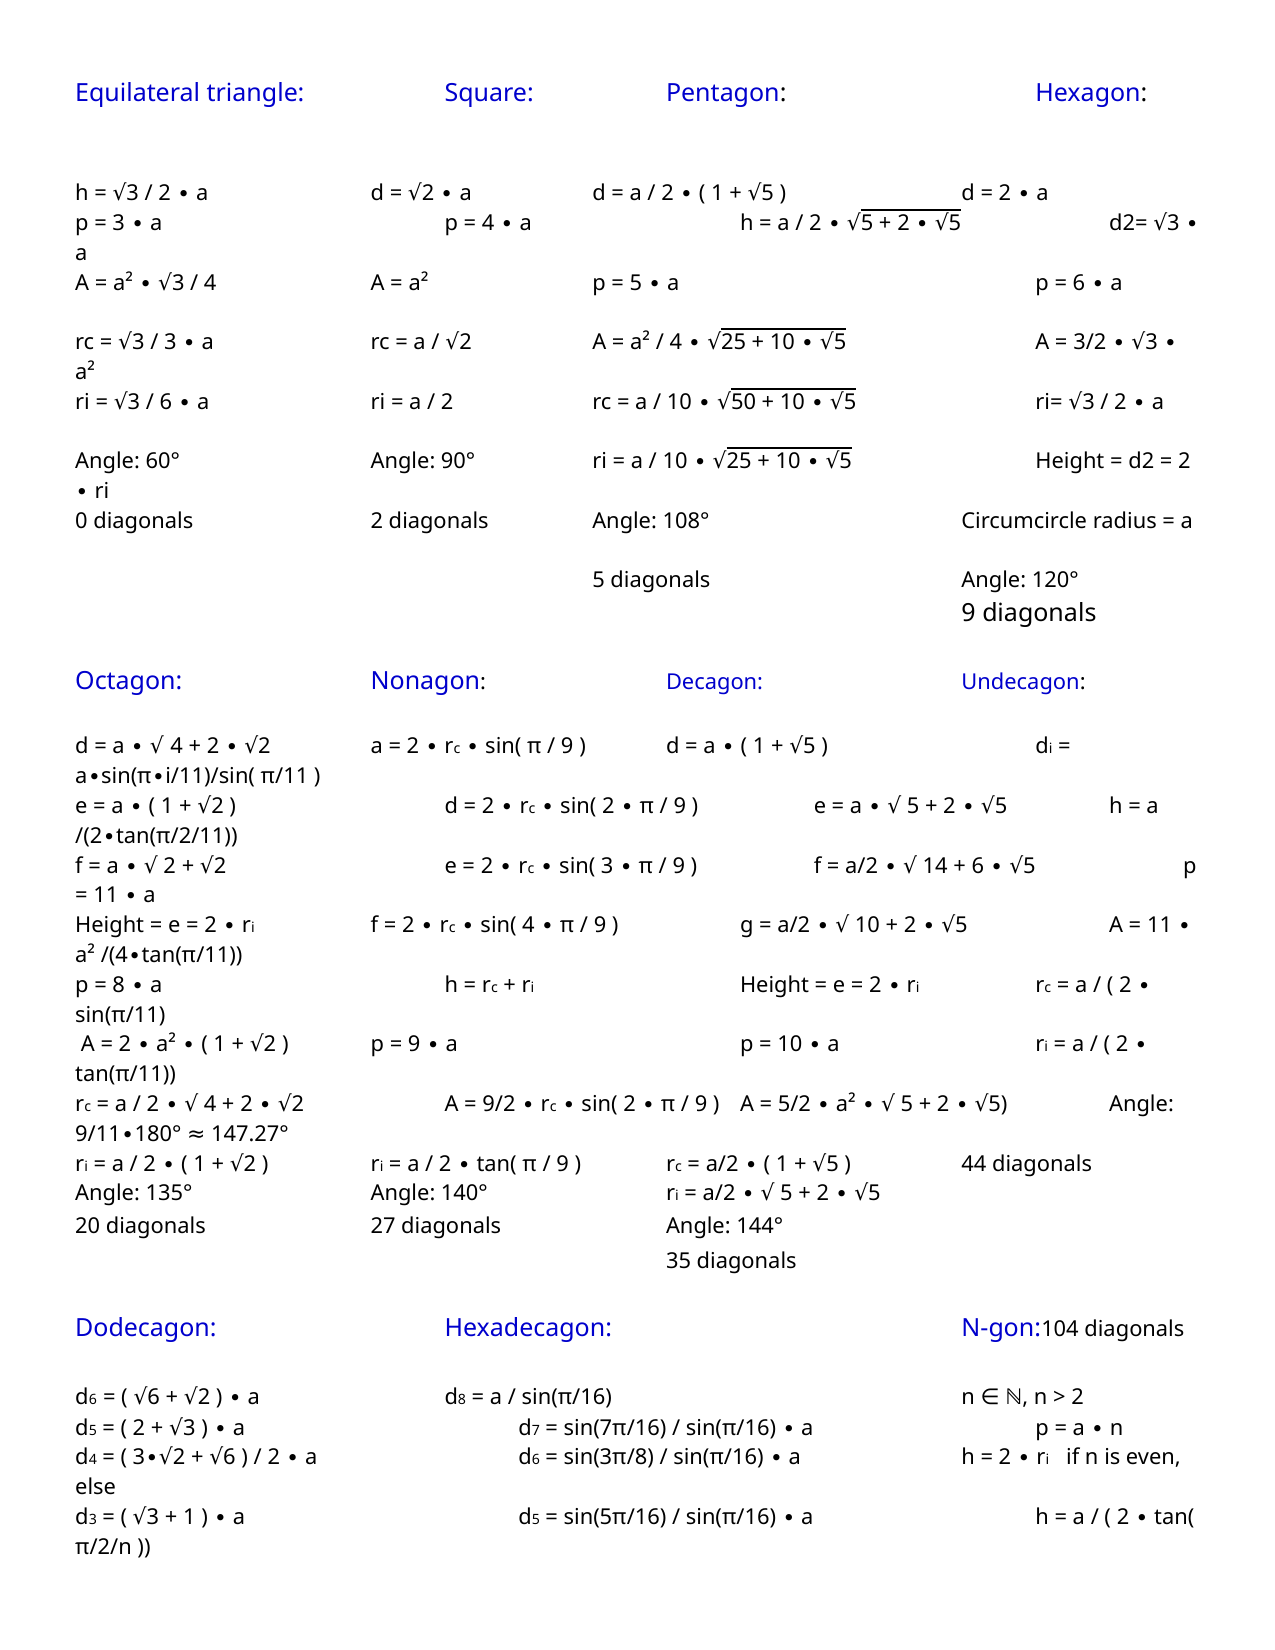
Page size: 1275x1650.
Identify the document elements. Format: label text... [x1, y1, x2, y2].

text Octagon: Nonagon: Decagon: Undecagon: [75, 662, 1200, 696]
text Dodecagon: Hexadecagon: N-gon:104 diagonals d6 = ( √6 + √2 ) ∙ a d8 = a / sin(π/16) n ∈ ℕ, n > 2 [75, 1275, 1200, 1412]
text Angle: 135° Angle: 140° ri = a/2 ∙ √ 5 + 2 ∙ √5 20 diagonals 27 diagonals Angle: 144° 35 diagonals [75, 1177, 1200, 1275]
text h = √3 / 2 ∙ a d = √2 ∙ a d = a / 2 ∙ ( 1 + √5 ) d = 2 ∙ a p = 3 ∙ a p = 4 ∙ a h = a / 2 ∙ √5 + 2 ∙ √5 d2= √3 ∙ a A = a² ∙ √3 / 4 A = a² p = 5 ∙ a p = 6 ∙ a rc = √3 / 3 ∙ a rc = a / √2 A = a² / 4 ∙ √25 + 10 ∙ √5 A = 3/2 ∙ √3 ∙ a² ri = √3 / 6 ∙ a ri = a / 2 rc = a / 10 ∙ √50 + 10 ∙ √5 ri= √3 / 2 ∙ a Angle: 60° Angle: 90° ri = a / 10 ∙ √25 + 10 ∙ √5 Height = d2 = 2 ∙ ri 0 diagonals 2 diagonals Angle: 108° Circumcircle radius = a [75, 177, 1200, 564]
text d5 = ( 2 + √3 ) ∙ a d7 = sin(7π/16) / sin(π/16) ∙ a p = a ∙ n d4 = ( 3∙√2 + √6 ) / 2 ∙ a d6 = sin(3π/8) / sin(π/16) ∙ a h = 2 ∙ ri if n is even, else d3 = ( √3 + 1 ) ∙ a d5 = sin(5π/16) / sin(π/16) ∙ a h = a / ( 2 ∙ tan( π/2/n )) [75, 1412, 1200, 1561]
text d = a ∙ √ 4 + 2 ∙ √2 a = 2 ∙ rc ∙ sin( π / 9 ) d = a ∙ ( 1 + √5 ) di = a∙sin(π∙i/11)/sin( π/11 ) e = a ∙ ( 1 + √2 ) d = 2 ∙ rc ∙ sin( 2 ∙ π / 9 ) e = a ∙ √ 5 + 2 ∙ √5 h = a /(2∙tan(π/2/11)) f = a ∙ √ 2 + √2 e = 2 ∙ rc ∙ sin( 3 ∙ π / 9 ) f = a/2 ∙ √ 14 + 6 ∙ √5 p = 11 ∙ a Height = e = 2 ∙ ri f = 2 ∙ rc ∙ sin( 4 ∙ π / 9 ) g = a/2 ∙ √ 10 + 2 ∙ √5 A = 11 ∙ a² /(4∙tan(π/11)) [75, 726, 1200, 969]
text Equilateral triangle: Square: Pentagon: Hexagon: [75, 75, 1200, 177]
text 9 diagonals [75, 594, 1200, 628]
text p = 8 ∙ a h = rc + ri Height = e = 2 ∙ ri rc = a / ( 2 ∙ sin(π/11) A = 2 ∙ a² ∙ ( 1 + √2 ) p = 9 ∙ a p = 10 ∙ a ri = a / ( 2 ∙ tan(π/11)) rc = a / 2 ∙ √ 4 + 2 ∙ √2 A = 9/2 ∙ rc ∙ sin( 2 ∙ π / 9 ) A = 5/2 ∙ a² ∙ √ 5 + 2 ∙ √5) Angle: 9/11∙180° ≈ 147.27° [75, 969, 1200, 1148]
text 5 diagonals Angle: 120° [75, 564, 1200, 594]
text ri = a / 2 ∙ ( 1 + √2 ) ri = a / 2 ∙ tan( π / 9 ) rc = a/2 ∙ ( 1 + √5 ) 44 diagonals [75, 1148, 1200, 1177]
